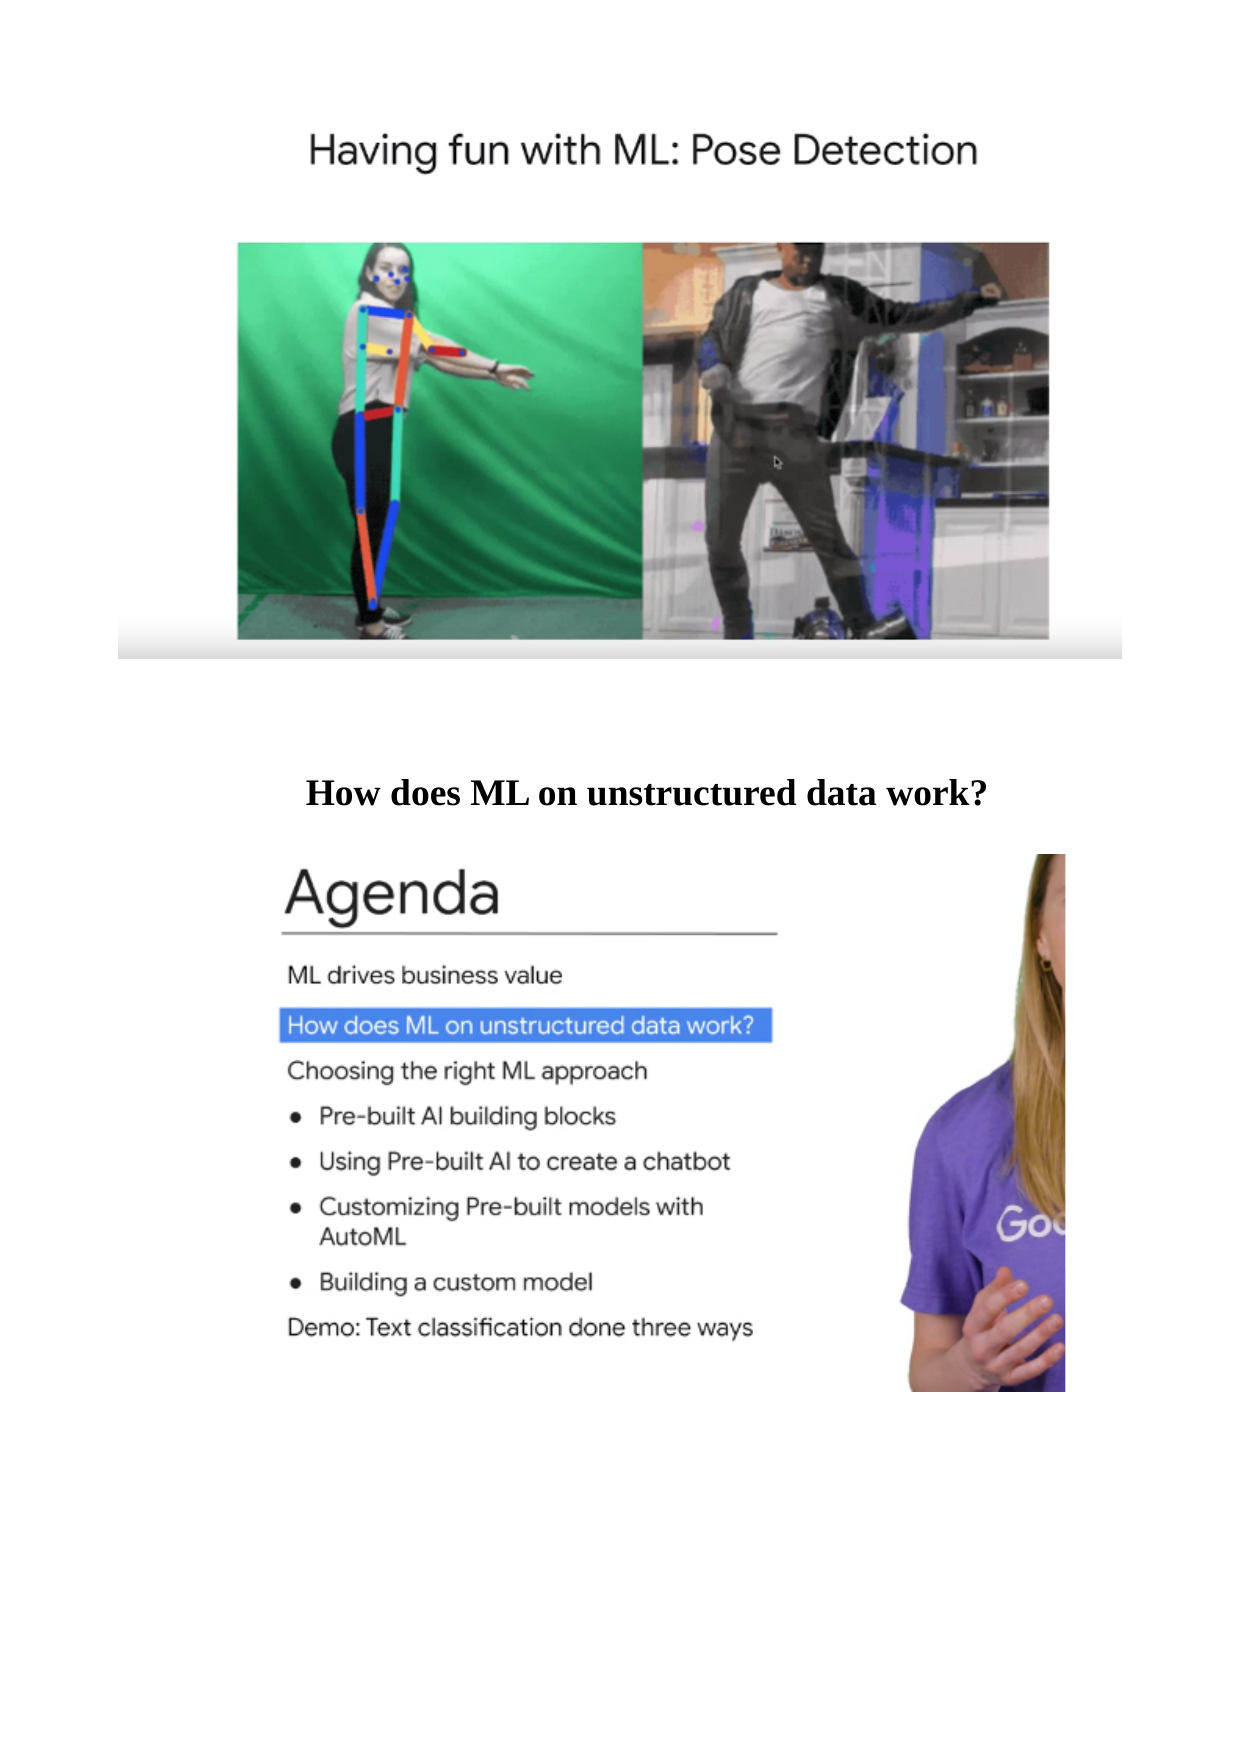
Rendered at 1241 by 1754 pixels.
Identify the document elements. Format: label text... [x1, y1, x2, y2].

picture [174, 854, 1066, 1392]
picture [118, 118, 1123, 659]
subtitle How does ML on unstructured data work? [118, 770, 1122, 813]
